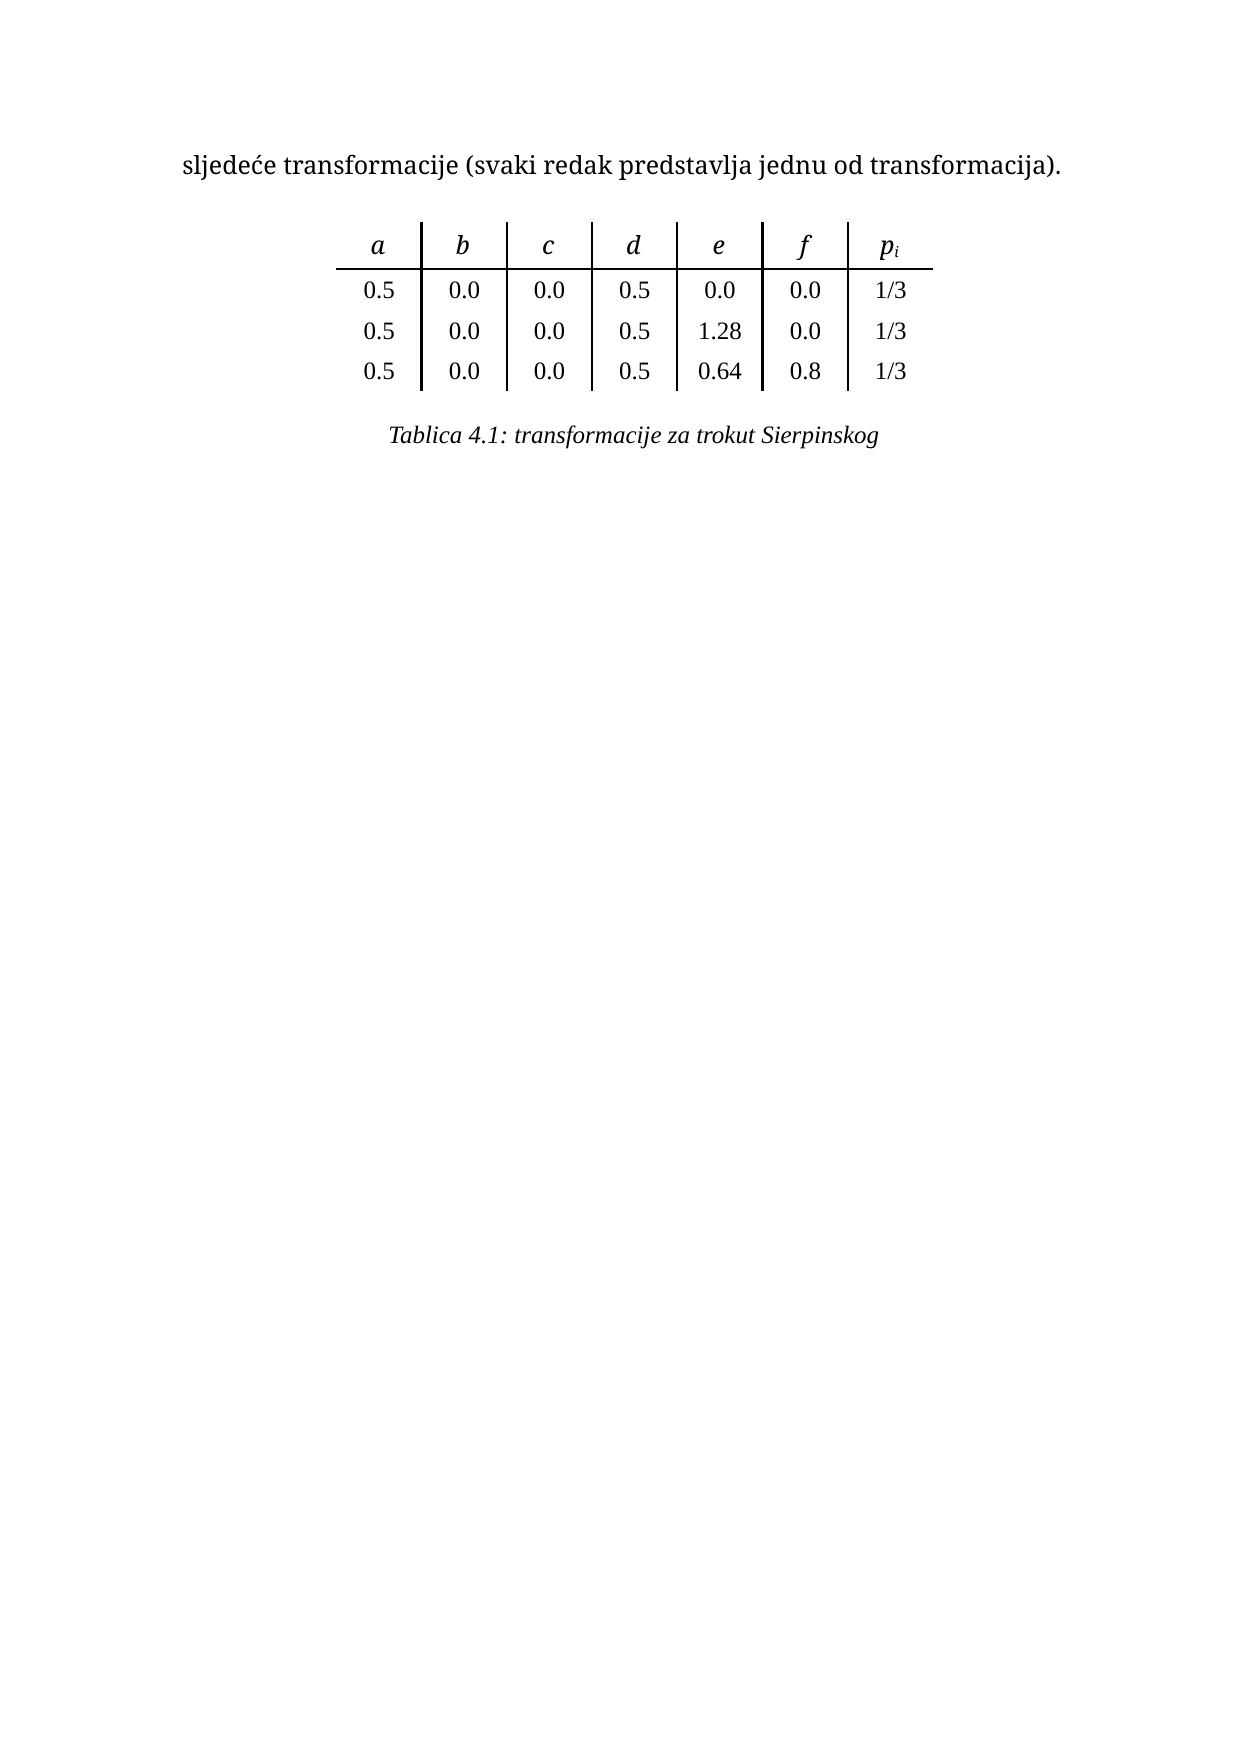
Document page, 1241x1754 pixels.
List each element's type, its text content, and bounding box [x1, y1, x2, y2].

table_header c [508, 222, 591, 268]
table_header f [764, 222, 847, 268]
table_header d [593, 222, 676, 268]
table_cell 1/3 [849, 350, 933, 391]
table_header a [336, 222, 420, 268]
table_cell 0.0 [508, 310, 591, 350]
table_cell 0.8 [764, 350, 847, 391]
table_header b [423, 222, 506, 268]
table_cell 0.5 [593, 310, 676, 350]
table_cell 0.5 [593, 270, 676, 310]
table_cell 1.28 [678, 310, 761, 350]
table_cell 0.5 [593, 350, 676, 391]
text Tablica 4.1: transformacije za trokut Sierpinskog [176, 421, 1094, 449]
table_cell 0.0 [423, 270, 506, 310]
table_cell 1/3 [849, 310, 933, 350]
table_cell 0.0 [423, 310, 506, 350]
table_cell 0.0 [764, 270, 847, 310]
table_header e [678, 222, 761, 268]
table_cell 1/3 [849, 270, 933, 310]
table_cell 0.0 [764, 310, 847, 350]
table_cell 0.0 [508, 270, 591, 310]
table_cell 0.5 [336, 350, 420, 391]
table_header pi [849, 222, 933, 268]
table_cell 0.0 [508, 350, 591, 391]
table_cell 0.0 [678, 270, 761, 310]
table_cell 0.0 [423, 350, 506, 391]
text sljedeće transformacije (svaki redak predstavlja jednu od transformacija). [176, 148, 1094, 182]
table_cell 0.5 [336, 310, 420, 350]
table_cell 0.5 [336, 270, 420, 310]
table_cell 0.64 [678, 350, 761, 391]
